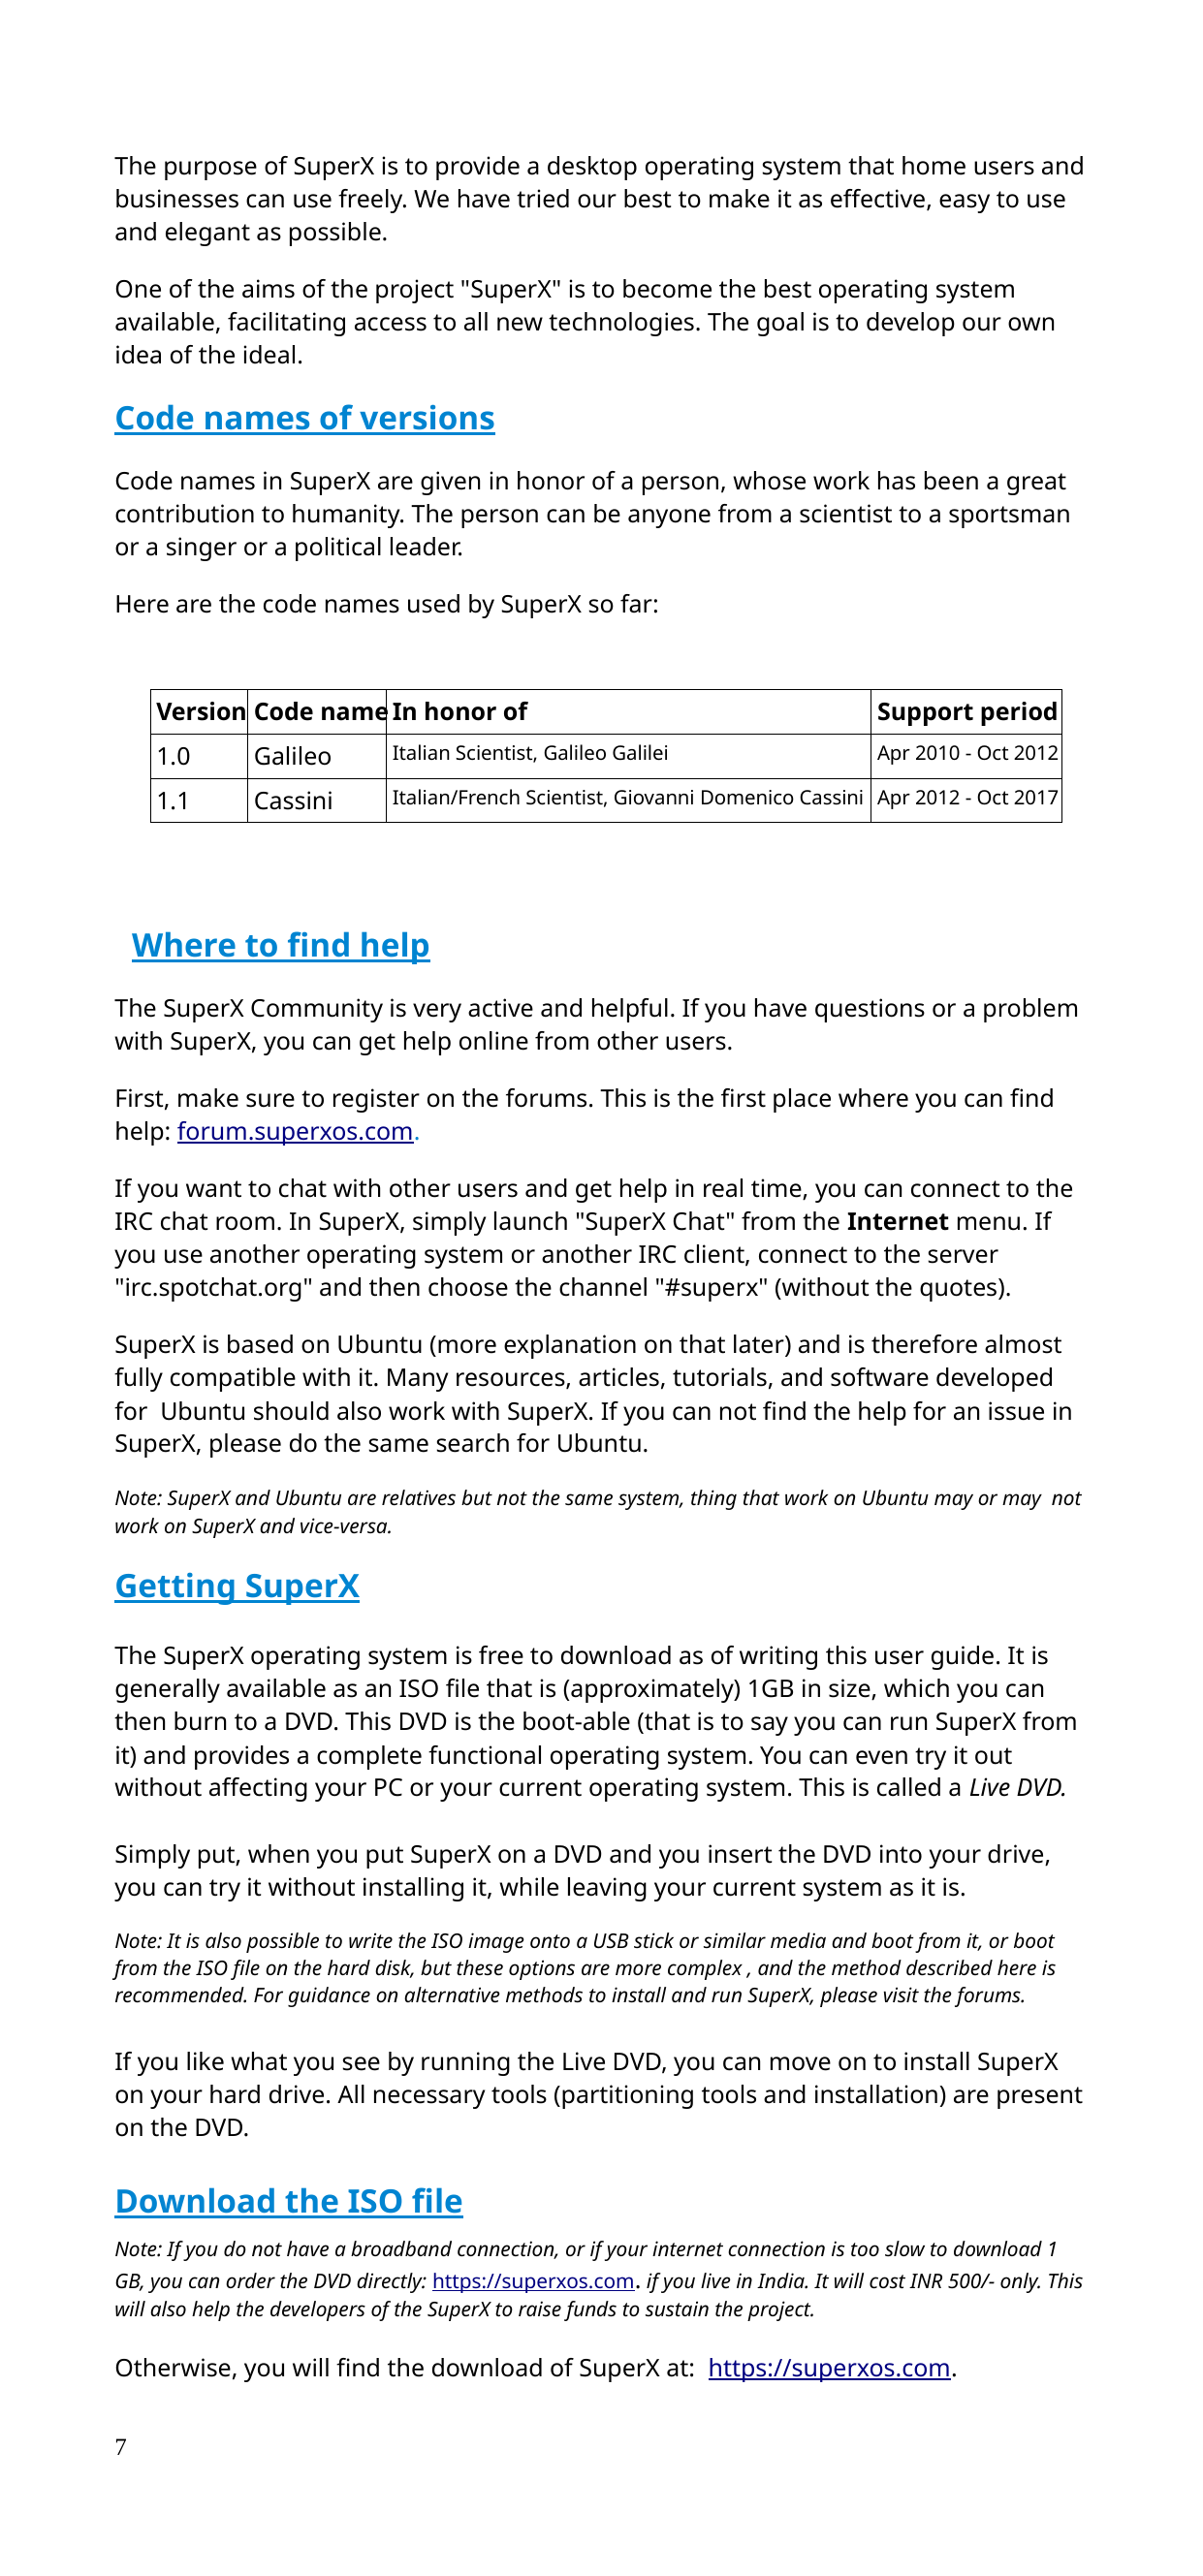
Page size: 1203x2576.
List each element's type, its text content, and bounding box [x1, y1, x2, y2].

text Here are the code names used by SuperX so far: [114, 587, 1088, 619]
text Note: If you do not have a broadband connection, or if your internet connection is too slow to download 1 GB, you can order the DVD directly: https://superxos.com. if you live in India. It will cost INR 500/- only. This will also help the developers of the SuperX to raise funds to sustain the project. [114, 2235, 1088, 2323]
text The SuperX operating system is free to download as of writing this user guide. It is generally available as an ISO file that is (approximately) 1GB in size, which you can then burn to a DVD. This DVD is the boot-able (that is to say you can run SuperX from it) and provides a complete functional operating system. You can even try it out without affecting your PC or your current operating system. This is called a Live DVD. [114, 1639, 1088, 1804]
text SuperX is based on Ubuntu (more explanation on that later) and is therefore almost fully compatible with it. Many resources, articles, tutorials, and software developed for Ubuntu should also work with SuperX. If you can not find the help for an issue in SuperX, please do the same search for Ubuntu. [114, 1328, 1088, 1460]
table_header Version [151, 690, 247, 734]
text First, make sure to register on the forums. This is the first place where you can find help: forum.superxos.com. [114, 1082, 1088, 1147]
table_cell Galileo [248, 735, 386, 777]
text Simply put, when you put SuperX on a DVD and you insert the DVD into your drive, you can try it without installing it, while leaving your current system as it is. [114, 1837, 1088, 1902]
table_cell Cassini [248, 779, 386, 822]
table_header Support period [871, 690, 1061, 734]
subtitle Where to find help [132, 923, 1088, 967]
text If you want to chat with other users and get help in real time, you can connect to the IRC chat room. In SuperX, simply launch "SuperX Chat" from the Internet menu. If you use another operating system or another IRC client, connect to the server "irc.spotchat.org" and then choose the channel "#superx" (without the quotes). [114, 1172, 1088, 1304]
text Otherwise, you will find the download of SuperX at: https://superxos.com. [114, 2350, 1088, 2383]
table_cell 1.1 [151, 779, 247, 822]
text Note: SuperX and Ubuntu are relatives but not the same system, thing that work on Ubuntu may or may not work on SuperX and vice-versa. [114, 1484, 1088, 1539]
table_cell Apr 2010 - Oct 2012 [871, 735, 1061, 777]
text If you like what you see by running the Live DVD, you can move on to install SuperX on your hard drive. All necessary tools (partitioning tools and installation) are present on the DVD. [114, 2044, 1088, 2144]
text Note: It is also possible to write the ISO image onto a USB stick or similar media and boot from it, or boot from the ISO file on the hard disk, but these options are more complex , and the method described here is recommended. For guidance on alternative methods to install and run SuperX, please visit the forums. [114, 1927, 1088, 2009]
text Code names in SuperX are given in honor of a person, whose work has been a great contribution to humanity. The person can be anyone from a scientist to a sportsman or a singer or a political leader. [114, 463, 1088, 563]
table_cell 1.0 [151, 735, 247, 777]
text Code names of versions [114, 395, 1088, 439]
text The SuperX Community is very active and helpful. If you have questions or a problem with SuperX, you can get help online from other users. [114, 990, 1088, 1057]
text Download the ISO file [114, 2179, 1088, 2223]
table_cell Apr 2012 - Oct 2017 [871, 779, 1061, 822]
table_header In honor of [387, 690, 871, 734]
table_header Code name [248, 690, 386, 734]
table_cell Italian/French Scientist, Giovanni Domenico Cassini [387, 779, 871, 822]
text One of the aims of the project "SuperX" is to become the best operating system available, facilitating access to all new technologies. The goal is to develop our own idea of the ideal. [114, 272, 1088, 371]
text The purpose of SuperX is to provide a desktop operating system that home users and businesses can use freely. We have tried our best to make it as effective, easy to use and elegant as possible. [114, 148, 1088, 248]
table_cell Italian Scientist, Galileo Galilei [387, 735, 871, 777]
text Getting SuperX [114, 1563, 1088, 1607]
